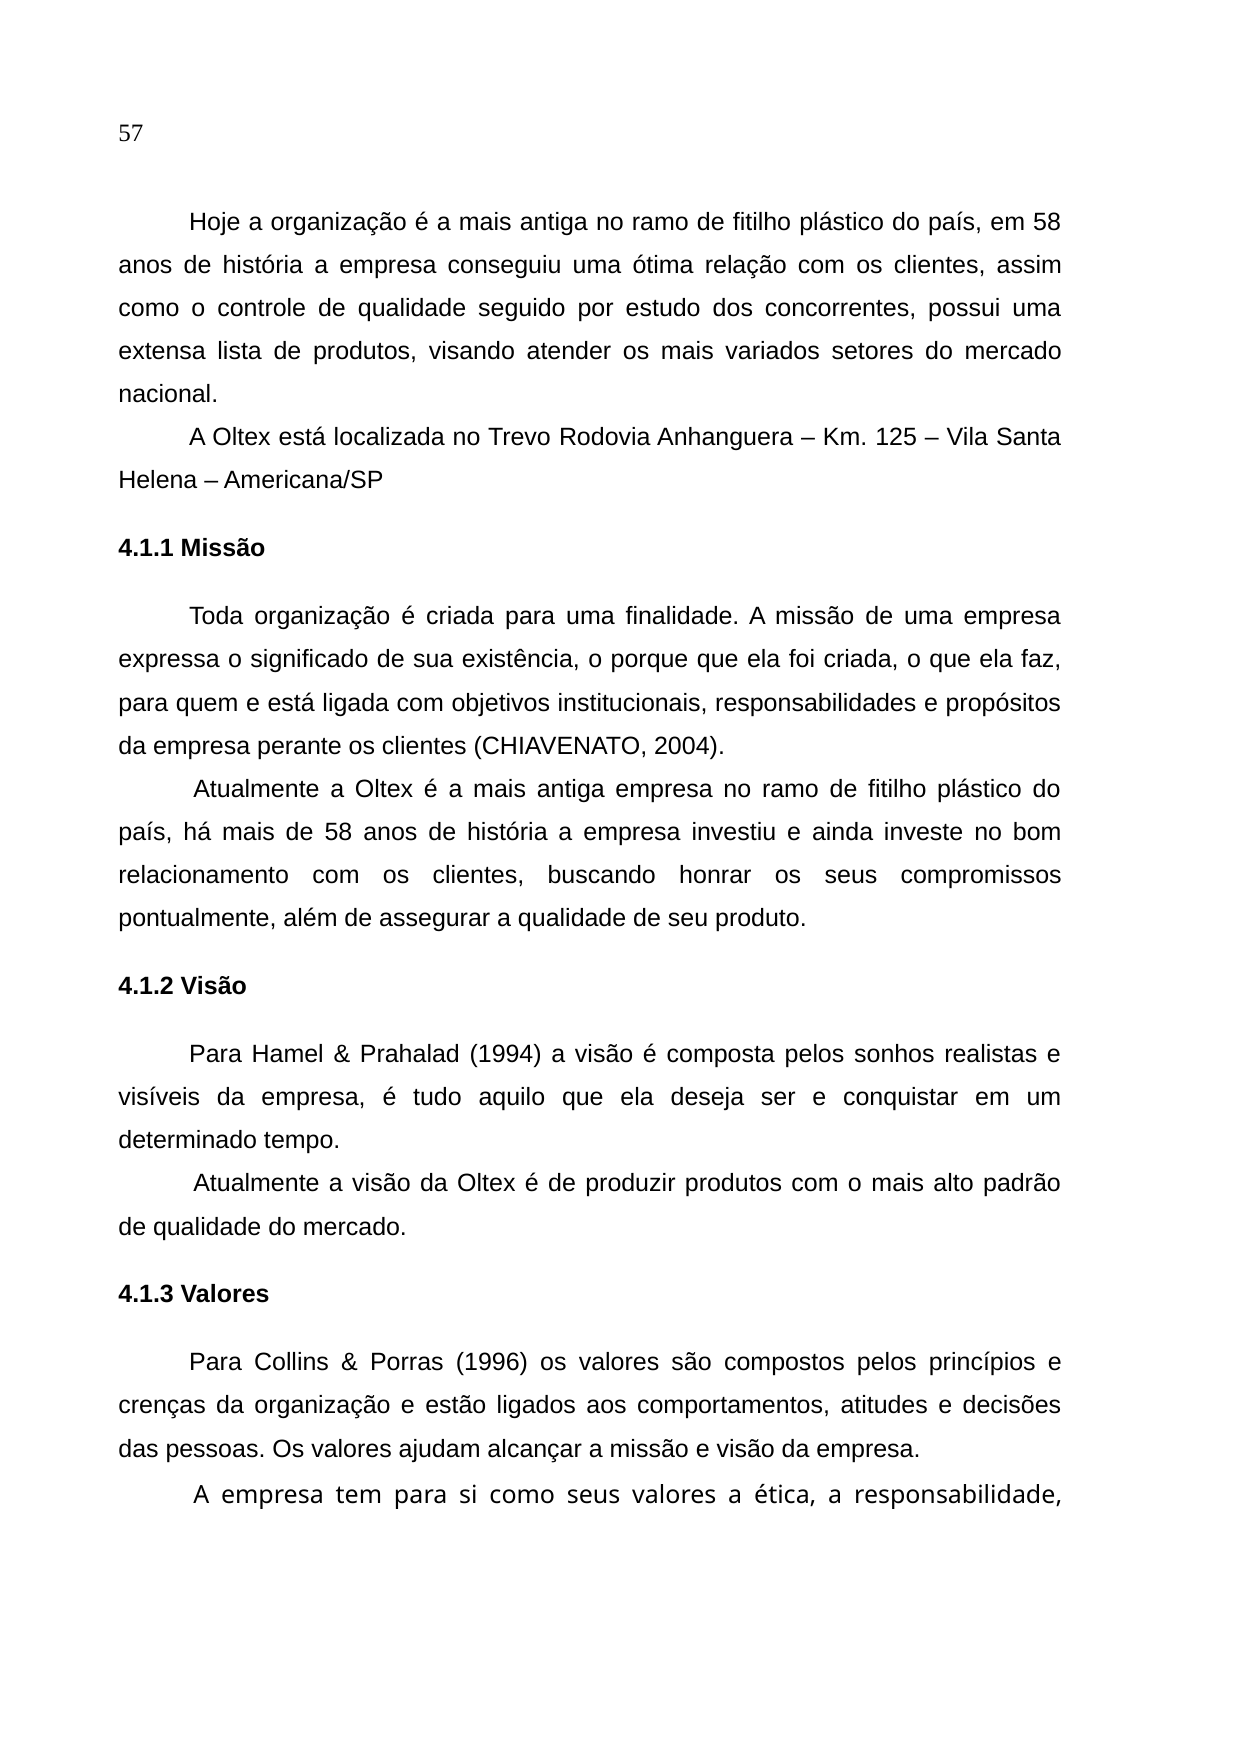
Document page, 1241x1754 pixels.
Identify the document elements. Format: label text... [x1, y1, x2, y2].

text Atualmente a Oltex é a mais antiga empresa no ramo de fitilho plástico do país, há mais de 58 anos de história a empresa investiu e ainda investe no bom relacionamento com os clientes, buscando honrar os seus compromissos pontualmente, além de assegurar a qualidade de seu produto. [118, 774, 1063, 932]
subtitle 4.1.1 Missão [118, 533, 1063, 562]
text Para Collins & Porras (1996) os valores são compostos pelos princípios e crenças da organização e estão ligados aos comportamentos, atitudes e decisões das pessoas. Os valores ajudam alcançar a missão e visão da empresa. [118, 1347, 1063, 1462]
text A empresa tem para si como seus valores a ética, a responsabilidade, [118, 1477, 1063, 1511]
text Atualmente a visão da Oltex é de produzir produtos com o mais alto padrão de qualidade do mercado. [118, 1168, 1063, 1240]
subtitle 4.1.2 Visão [118, 971, 1063, 1000]
text Hoje a organização é a mais antiga no ramo de fitilho plástico do país, em 58 anos de história a empresa conseguiu uma ótima relação com os clientes, assim como o controle de qualidade seguido por estudo dos concorrentes, possui uma extensa lista de produtos, visando atender os mais variados setores do mercado nacional. [118, 207, 1063, 408]
text Toda organização é criada para uma finalidade. A missão de uma empresa expressa o significado de sua existência, o porque que ela foi criada, o que ela faz, para quem e está ligada com objetivos institucionais, responsabilidades e propósitos da empresa perante os clientes (CHIAVENATO, 2004). [118, 601, 1063, 759]
text A Oltex está localizada no Trevo Rodovia Anhanguera – Km. 125 – Vila Santa Helena – Americana/SP [118, 422, 1063, 494]
subtitle 4.1.3 Valores [118, 1279, 1063, 1308]
text Para Hamel & Prahalad (1994) a visão é composta pelos sonhos realistas e visíveis da empresa, é tudo aquilo que ela deseja ser e conquistar em um determinado tempo. [118, 1039, 1063, 1154]
